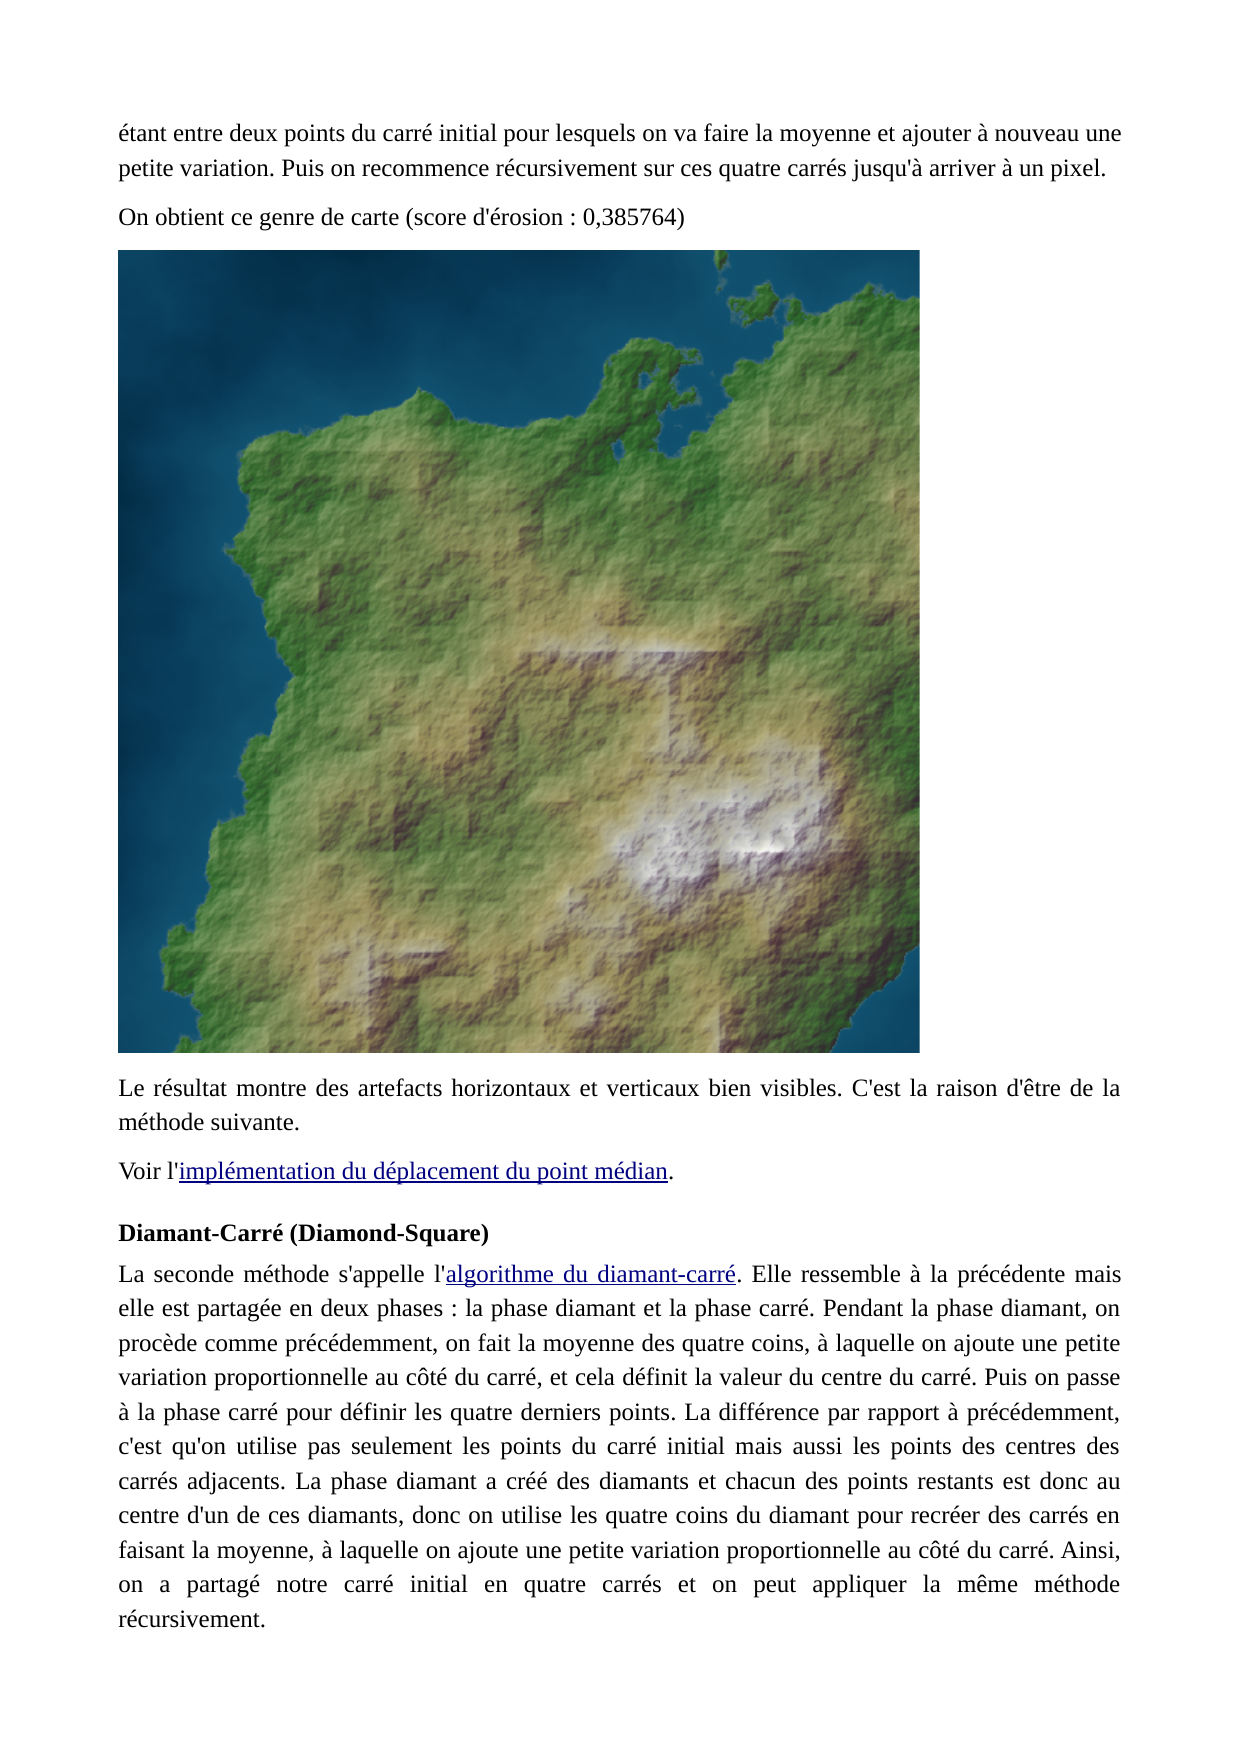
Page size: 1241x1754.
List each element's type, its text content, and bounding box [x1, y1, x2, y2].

text étant entre deux points du carré initial pour lesquels on va faire la moyenne et ajouter à nouveau une petite variation. Puis on recommence récursivement sur ces quatre carrés jusqu'à arriver à un pixel. [118, 118, 1122, 181]
text On obtient ce genre de carte (score d'érosion : 0,385764) [118, 202, 1122, 230]
picture [118, 250, 920, 1053]
text Le résultat montre des artefacts horizontaux et verticaux bien visibles. C'est la raison d'être de la méthode suivante. [118, 1073, 1122, 1136]
text Voir l'implémentation du déplacement du point médian. [118, 1156, 1122, 1185]
text La seconde méthode s'appelle l'algorithme du diamant-carré. Elle ressemble à la précédente mais elle est partagée en deux phases : la phase diamant et la phase carré. Pendant la phase diamant, on procède comme précédemment, on fait la moyenne des quatre coins, à laquelle on ajoute une petite variation proportionnelle au côté du carré, et cela définit la valeur du centre du carré. Puis on passe à la phase carré pour définir les quatre derniers points. La différence par rapport à précédemment, c'est qu'on utilise pas seulement les points du carré initial mais aussi les points des centres des carrés adjacents. La phase diamant a créé des diamants et chacun des points restants est donc au centre d'un de ces diamants, donc on utilise les quatre coins du diamant pour recréer des carrés en faisant la moyenne, à laquelle on ajoute une petite variation proportionnelle au côté du carré. Ainsi, on a partagé notre carré initial en quatre carrés et on peut appliquer la même méthode récursivement. [118, 1259, 1122, 1632]
subtitle Diamant-Carré (Diamond-Square) [118, 1218, 1122, 1246]
